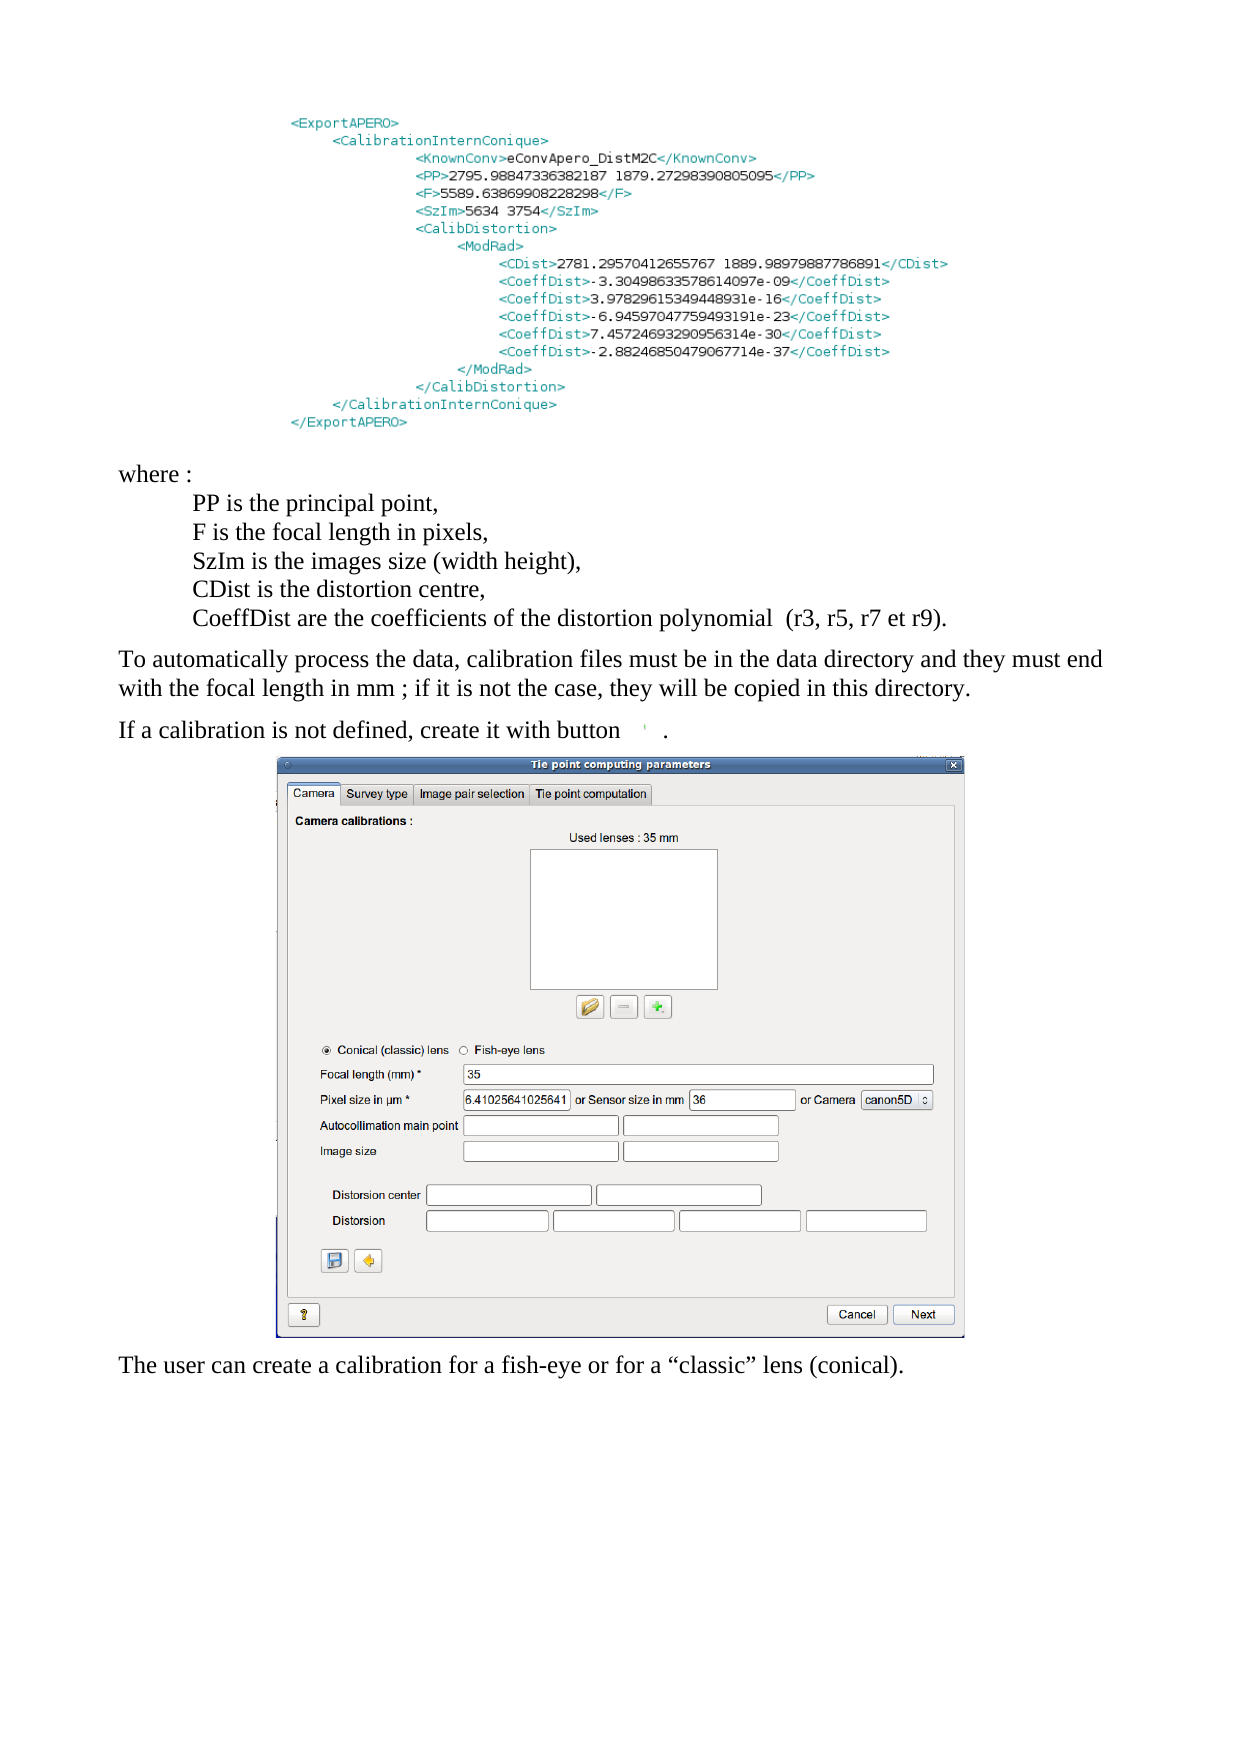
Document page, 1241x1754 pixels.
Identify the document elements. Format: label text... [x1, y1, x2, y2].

picture [275, 756, 965, 1338]
text where : PP is the principal point, F is the focal length in pixels, SzIm is the images size (width height), CDist is the distortion centre, CoeffDist are the coefficients of the distortion polynomial (r3, r5, r7 et r9). [118, 459, 1122, 632]
text If a calibration is not defined, create it with button . [118, 714, 1122, 744]
text To automatically process the data, calibration files must be in the data directory and they must end with the focal length in mm ; if it is not the case, they will be copied in this directory. [118, 644, 1122, 702]
text The user can create a calibration for a fish-eye or for a “classic” lens (conical). [118, 1350, 1122, 1379]
picture [282, 108, 958, 438]
